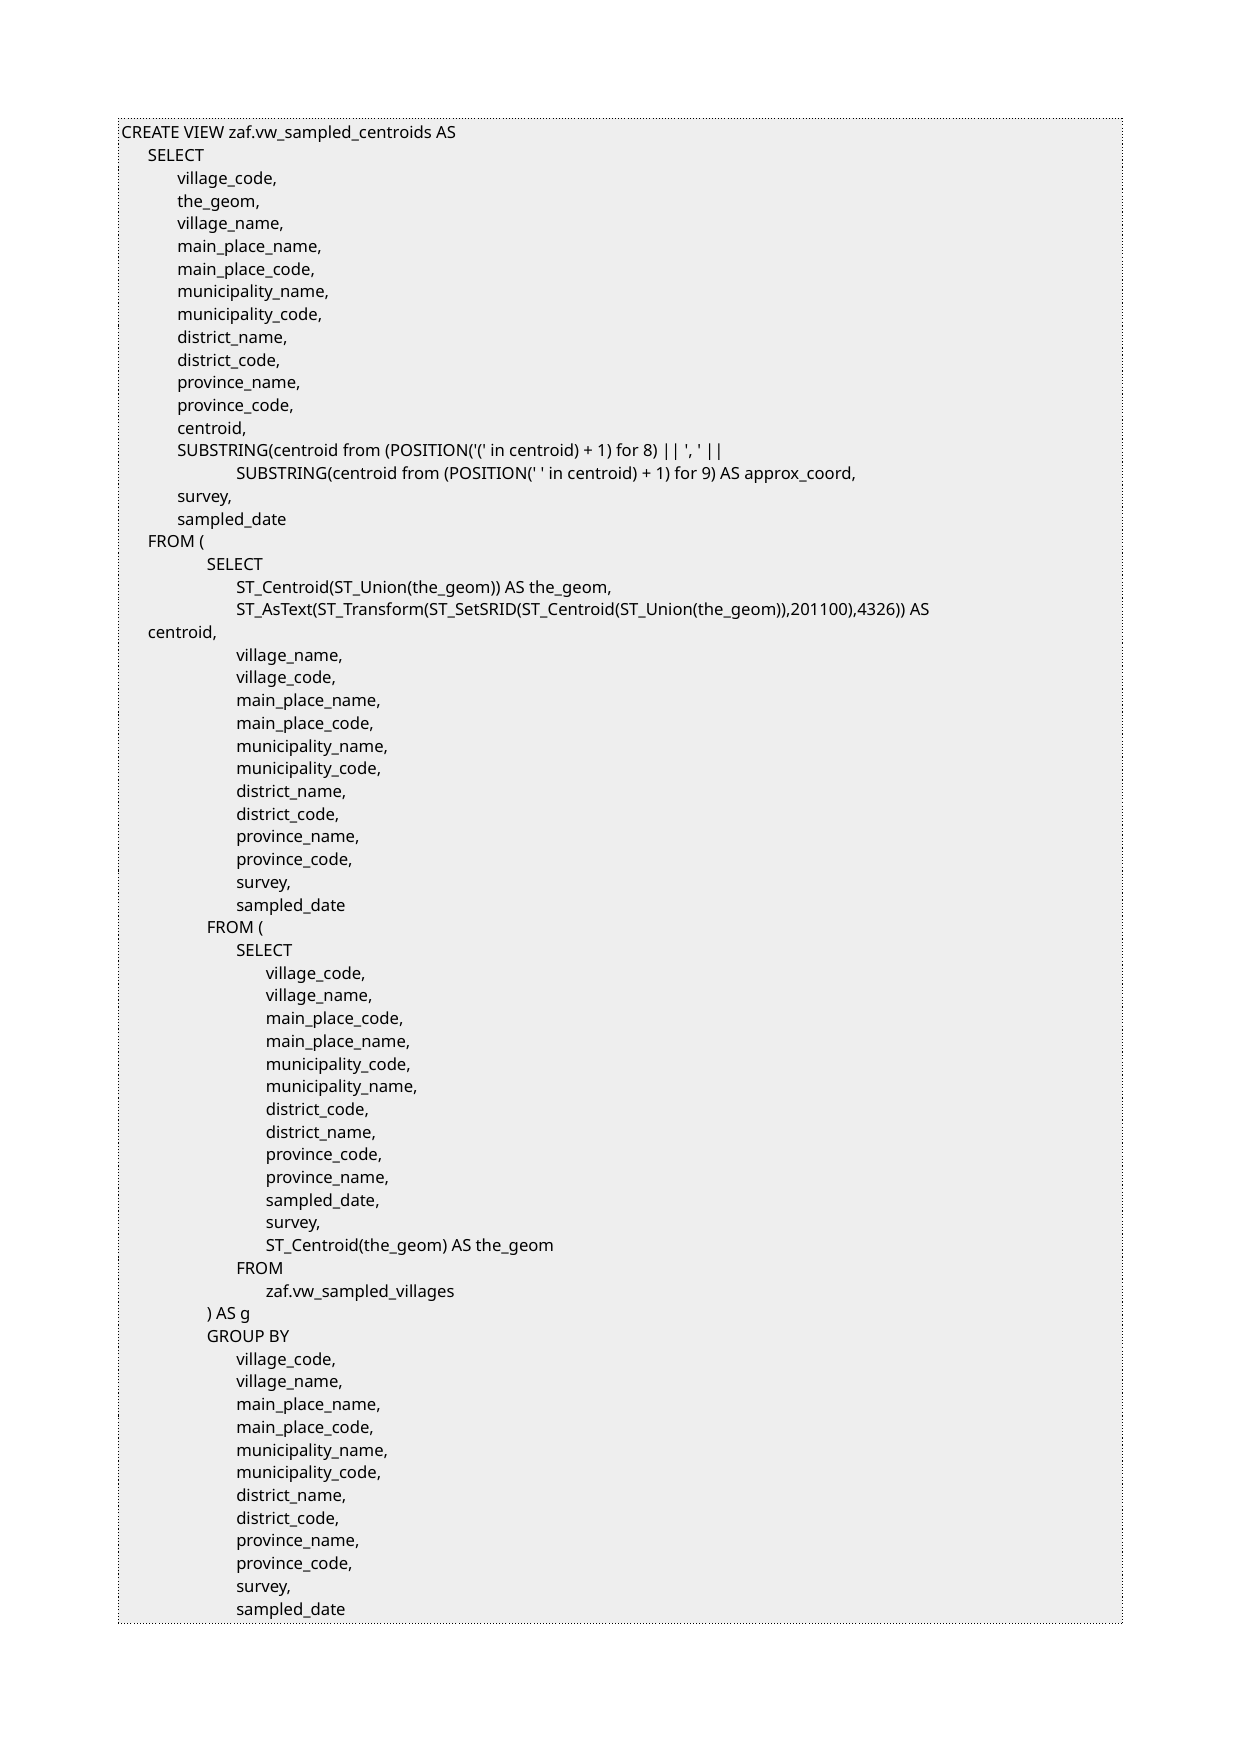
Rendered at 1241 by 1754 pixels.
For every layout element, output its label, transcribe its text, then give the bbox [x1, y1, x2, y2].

text district_code, [118, 1503, 1122, 1526]
text ST_Centroid(the_geom) AS the_geom [118, 1231, 1122, 1253]
text district_name, [118, 1117, 1122, 1140]
text survey, [118, 1571, 1122, 1594]
text sampled_date [118, 890, 1122, 913]
text municipality_name, [118, 731, 1122, 754]
text FROM ( [118, 527, 1122, 549]
text province_code, [118, 1549, 1122, 1571]
text SUBSTRING(centroid from (POSITION('(' in centroid) + 1) for 8) || ', ' || [118, 436, 1122, 459]
text village_name, [118, 981, 1122, 1004]
text village_code, [118, 663, 1122, 686]
text province_name, [118, 822, 1122, 845]
text main_place_name, [118, 686, 1122, 708]
text village_code, [118, 1344, 1122, 1367]
text survey, [118, 1208, 1122, 1231]
text district_code, [118, 799, 1122, 822]
text province_code, [118, 1140, 1122, 1163]
text village_code, [118, 958, 1122, 981]
text main_place_name, [118, 232, 1122, 254]
text village_name, [118, 209, 1122, 232]
text main_place_code, [118, 254, 1122, 277]
text district_name, [118, 777, 1122, 799]
text main_place_name, [118, 1390, 1122, 1412]
text municipality_name, [118, 277, 1122, 300]
text sampled_date [118, 504, 1122, 527]
text main_place_name, [118, 1026, 1122, 1049]
text province_name, [118, 1526, 1122, 1549]
text FROM [118, 1253, 1122, 1276]
text municipality_name, [118, 1435, 1122, 1458]
text village_name, [118, 640, 1122, 663]
text sampled_date [118, 1594, 1122, 1623]
text main_place_code, [118, 1412, 1122, 1435]
text village_code, [118, 163, 1122, 186]
text SELECT [118, 549, 1122, 572]
text the_geom, [118, 186, 1122, 209]
text SELECT [118, 141, 1122, 163]
text village_name, [118, 1367, 1122, 1390]
text municipality_code, [118, 300, 1122, 322]
text zaf.vw_sampled_villages [118, 1276, 1122, 1299]
text main_place_code, [118, 1004, 1122, 1026]
text SUBSTRING(centroid from (POSITION(' ' in centroid) + 1) for 9) AS approx_coord, [118, 459, 1122, 481]
text survey, [118, 867, 1122, 890]
text district_code, [118, 1094, 1122, 1117]
text province_name, [118, 1163, 1122, 1185]
text province_name, [118, 368, 1122, 391]
text centroid, [118, 413, 1122, 436]
text CREATE VIEW zaf.vw_sampled_centroids AS [118, 118, 1122, 141]
text municipality_code, [118, 754, 1122, 777]
text sampled_date, [118, 1185, 1122, 1208]
text municipality_code, [118, 1049, 1122, 1072]
text GROUP BY [118, 1322, 1122, 1344]
text province_code, [118, 845, 1122, 867]
text main_place_code, [118, 708, 1122, 731]
text district_code, [118, 345, 1122, 368]
text FROM ( [118, 913, 1122, 936]
text municipality_name, [118, 1072, 1122, 1094]
text ST_Centroid(ST_Union(the_geom)) AS the_geom, [118, 572, 1122, 595]
text ST_AsText(ST_Transform(ST_SetSRID(ST_Centroid(ST_Union(the_geom)),201100),4326)) AS centroid, [118, 595, 1122, 640]
text district_name, [118, 322, 1122, 345]
text SELECT [118, 936, 1122, 958]
text survey, [118, 481, 1122, 504]
text district_name, [118, 1481, 1122, 1503]
text province_code, [118, 391, 1122, 413]
text ) AS g [118, 1299, 1122, 1322]
text municipality_code, [118, 1458, 1122, 1481]
